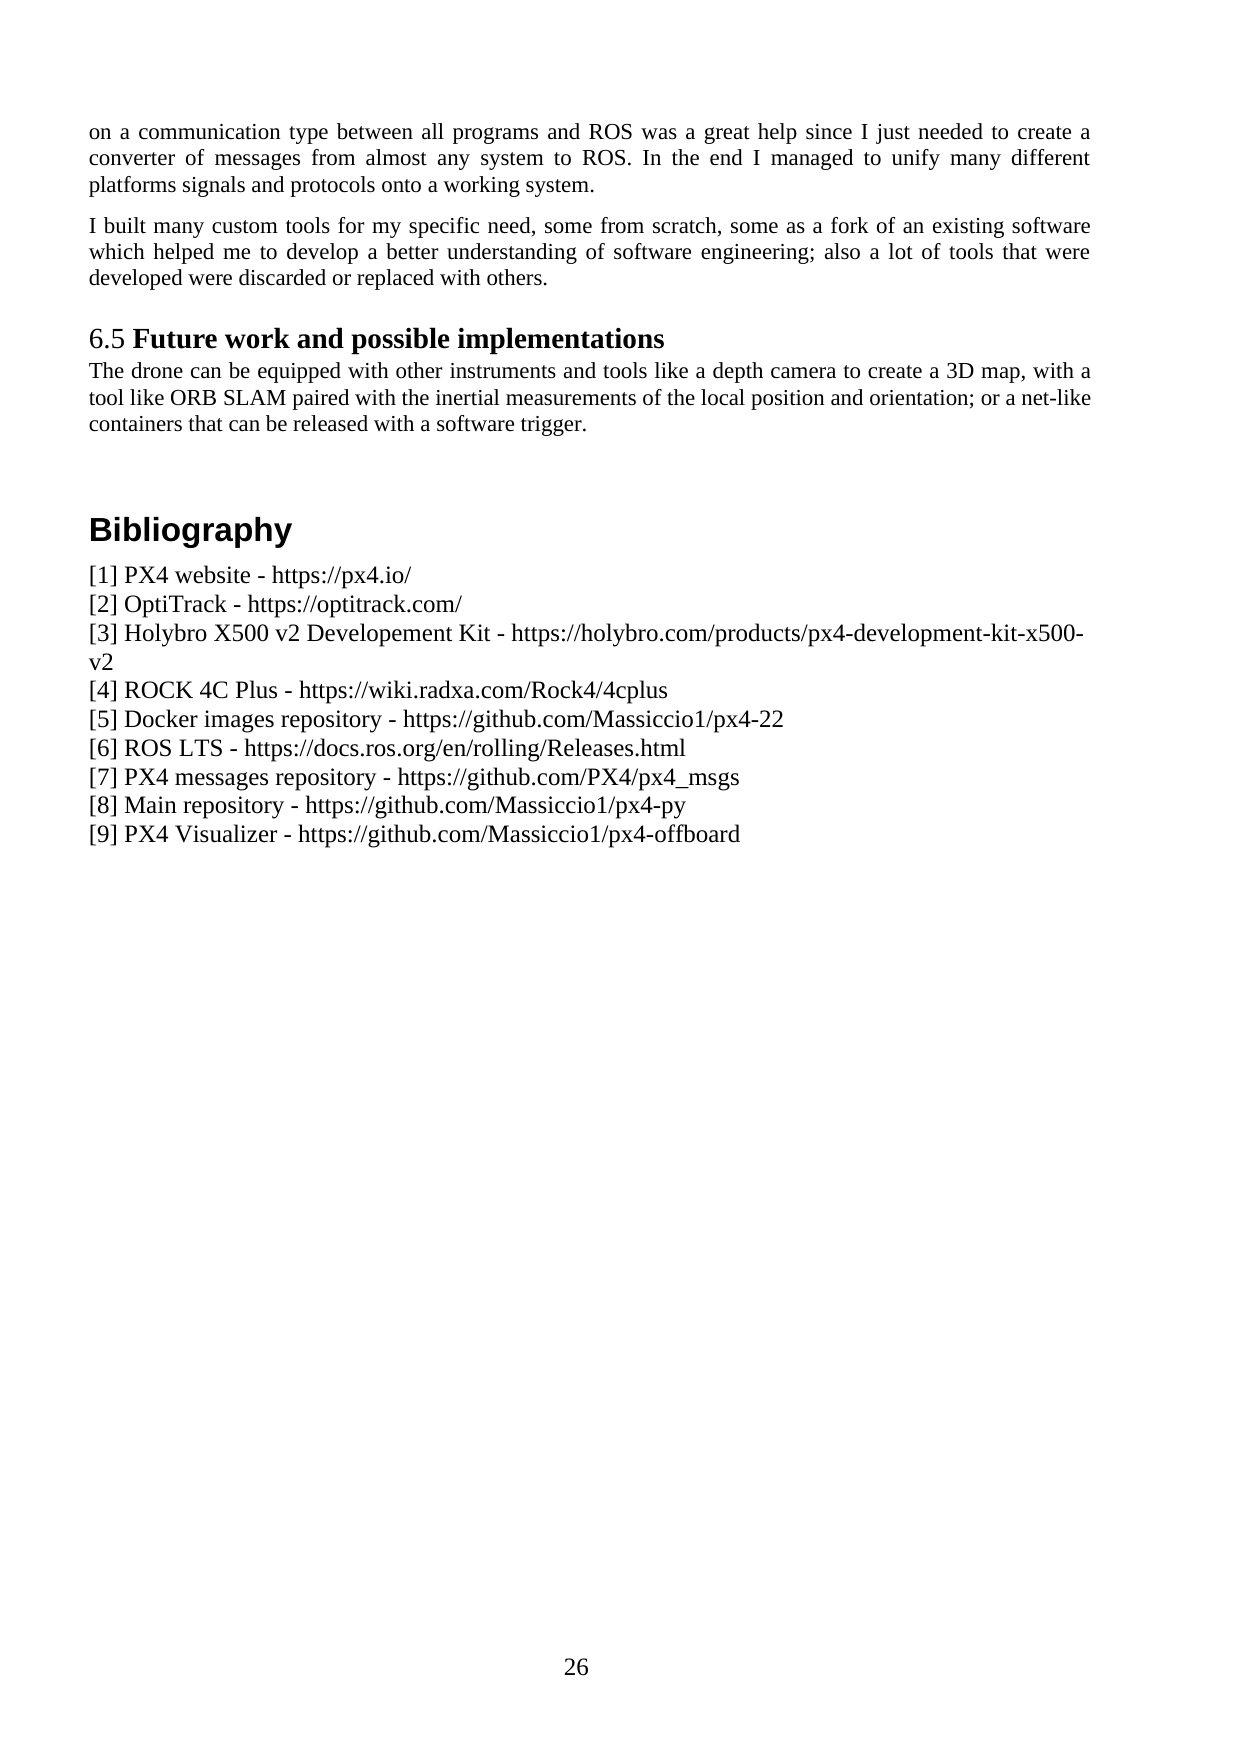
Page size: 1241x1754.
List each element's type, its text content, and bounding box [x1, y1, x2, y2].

text [8] Main repository - https://github.com/Massiccio1/px4-py [88, 791, 1093, 819]
subtitle 6.5 Future work and possible implementations [88, 321, 1093, 354]
list I built many custom tools for my specific need, some from scratch, some as a fork of an existing software which helped me to develop a better understanding of software engineering; also a lot of tools that were developed were discarded or replaced with others. [32, 212, 1093, 291]
text [7] PX4 messages repository - https://github.com/PX4/px4_msgs [88, 762, 1093, 791]
text [1] PX4 website - https://px4.io/ [88, 561, 1093, 589]
list The drone can be equipped with other instruments and tools like a depth camera to create a 3D map, with a tool like ORB SLAM paired with the inertial measurements of the local position and orientation; or a net-like containers that can be released with a software trigger. [88, 357, 1093, 436]
text [6] ROS LTS - https://docs.ros.org/en/rolling/Releases.html [88, 733, 1093, 762]
list on a communication type between all programs and ROS was a great help since I just needed to create a converter of messages from almost any system to ROS. In the end I managed to unify many different platforms signals and protocols onto a working system. [32, 118, 1093, 197]
text [5] Docker images repository - https://github.com/Massiccio1/px4-22 [88, 704, 1093, 733]
text [4] ROCK 4C Plus - https://wiki.radxa.com/Rock4/4cplus [88, 676, 1093, 704]
text [9] PX4 Visualizer - https://github.com/Massiccio1/px4-offboard [88, 819, 1093, 848]
text [3] Holybro X500 v2 Developement Kit - https://holybro.com/products/px4-development-kit-x500-v2 [88, 618, 1093, 676]
text [2] OptiTrack - https://optitrack.com/ [88, 589, 1093, 618]
subtitle Bibliography [88, 509, 1093, 548]
